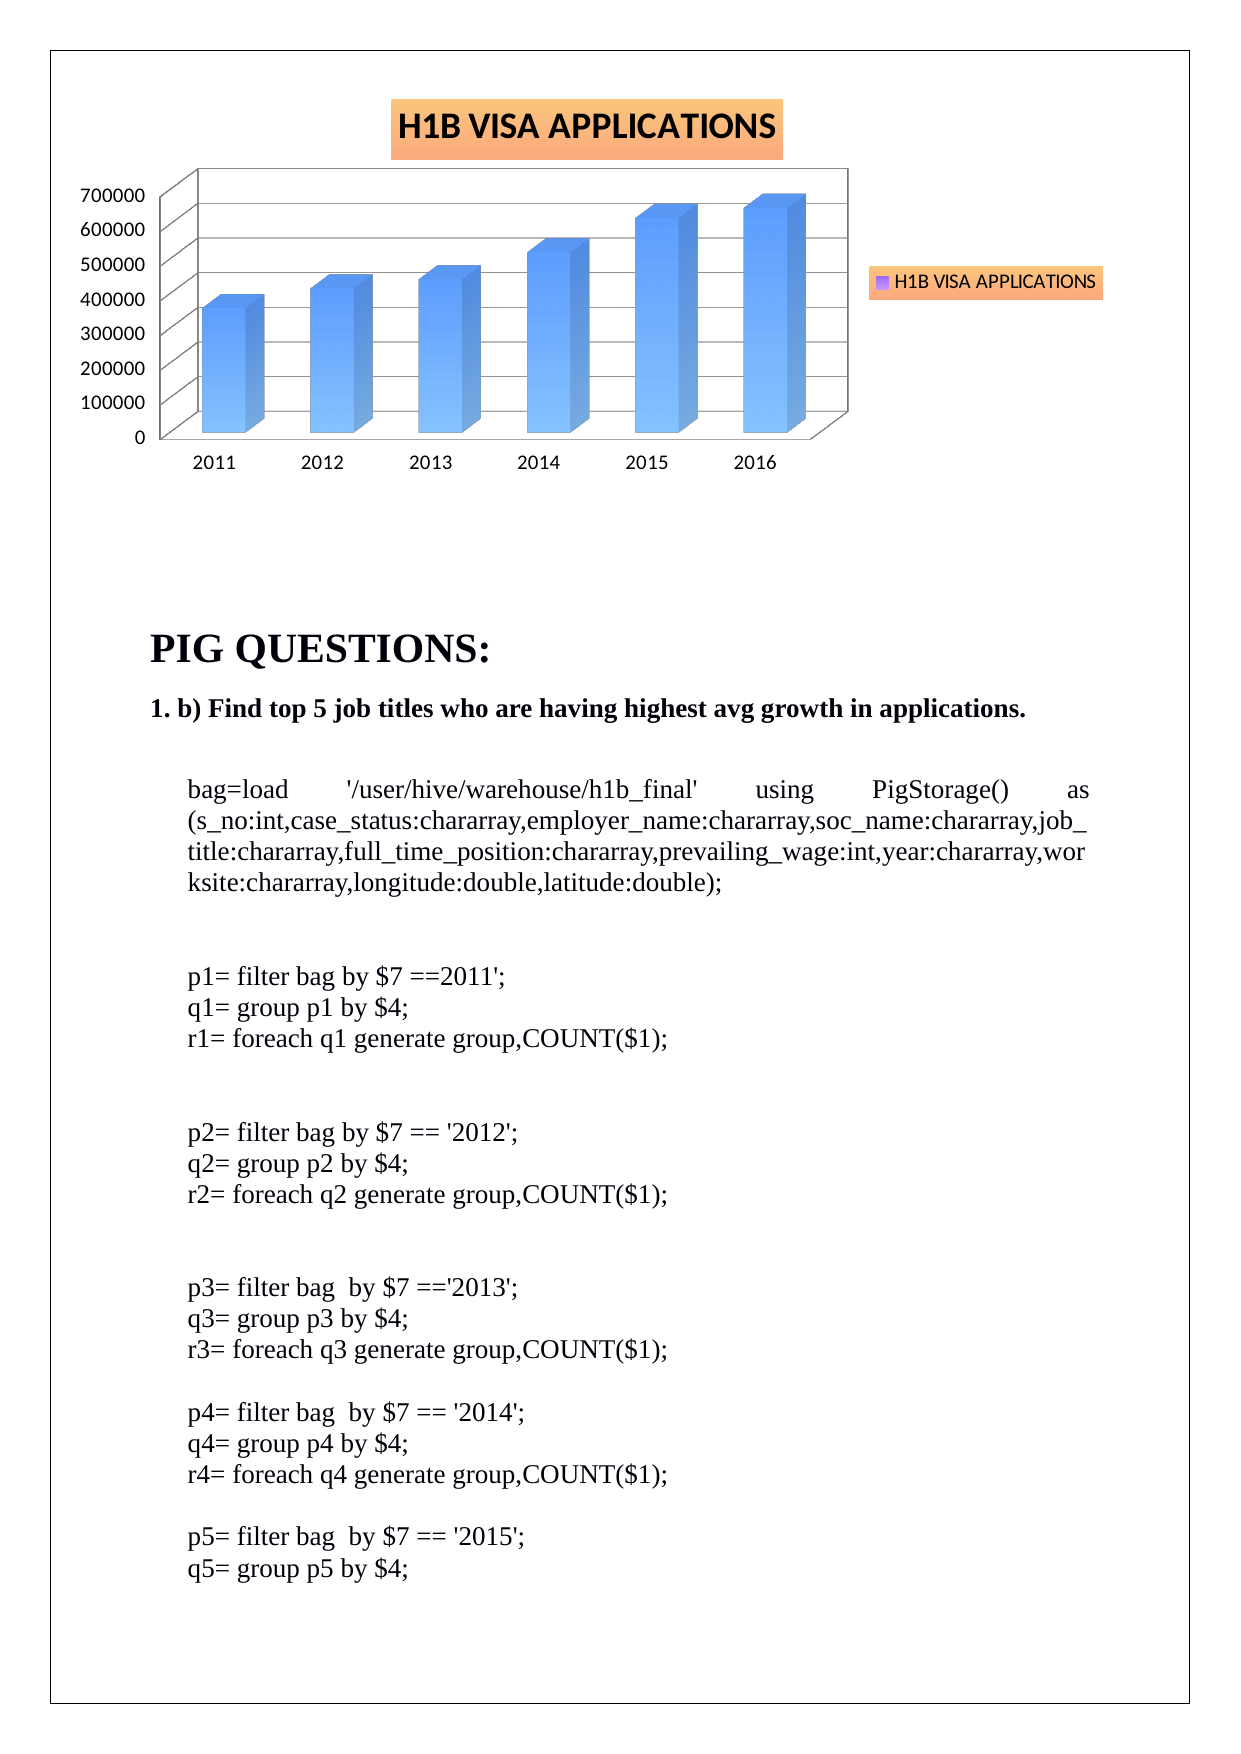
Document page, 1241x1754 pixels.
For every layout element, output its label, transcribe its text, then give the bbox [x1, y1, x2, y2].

text r1= foreach q1 generate group,COUNT($1); [187, 1022, 1090, 1053]
text r2= foreach q2 generate group,COUNT($1); [187, 1178, 1090, 1209]
text p2= filter bag by $7 == '2012'; [187, 1116, 1090, 1147]
text q3= group p3 by $4; [187, 1302, 1090, 1334]
text p1= filter bag by $7 ==2011'; [187, 960, 1090, 991]
text p5= filter bag by $7 == '2015'; [187, 1521, 1090, 1552]
text p4= filter bag by $7 == '2014'; [187, 1396, 1090, 1427]
text bag=load '/user/hive/warehouse/h1b_final' using PigStorage() as (s_no:int,case_status:chararray,employer_name:chararray,soc_name:chararray,job_title:chararray,full_time_position:chararray,prevailing_wage:int,year:chararray,worksite:chararray,longitude:double,latitude:double); [187, 773, 1090, 898]
text PIG QUESTIONS: [150, 623, 1090, 671]
text p3= filter bag by $7 =='2013'; [187, 1271, 1090, 1302]
text r3= foreach q3 generate group,COUNT($1); [187, 1334, 1090, 1365]
text q1= group p1 by $4; [187, 991, 1090, 1022]
text q5= group p5 by $4; [187, 1552, 1090, 1583]
text 1. b) Find top 5 job titles who are having highest avg growth in applications. [150, 692, 1090, 723]
text q4= group p4 by $4; [187, 1427, 1090, 1458]
text r4= foreach q4 generate group,COUNT($1); [187, 1458, 1090, 1489]
text q2= group p2 by $4; [187, 1147, 1090, 1178]
